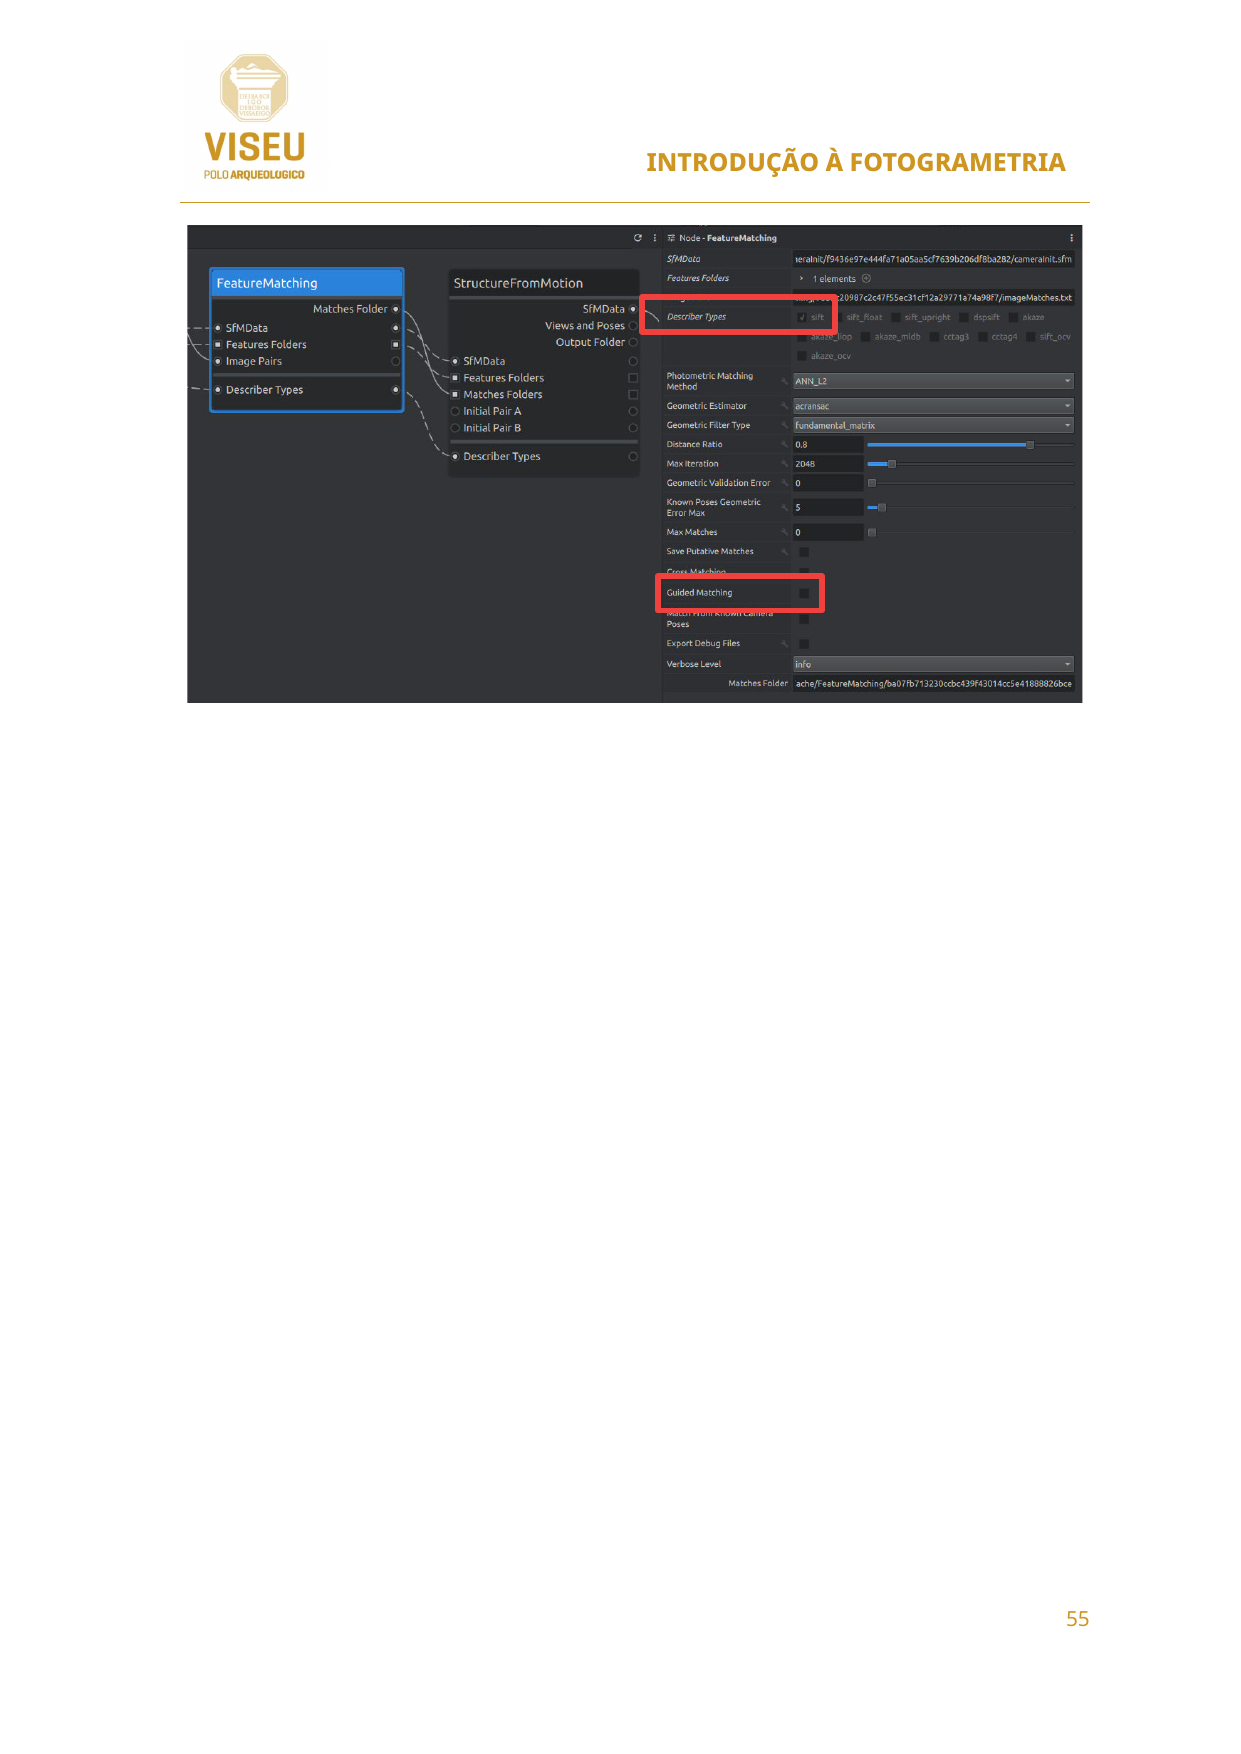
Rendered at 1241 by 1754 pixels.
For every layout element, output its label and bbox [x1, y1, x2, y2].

picture [187, 225, 1083, 703]
